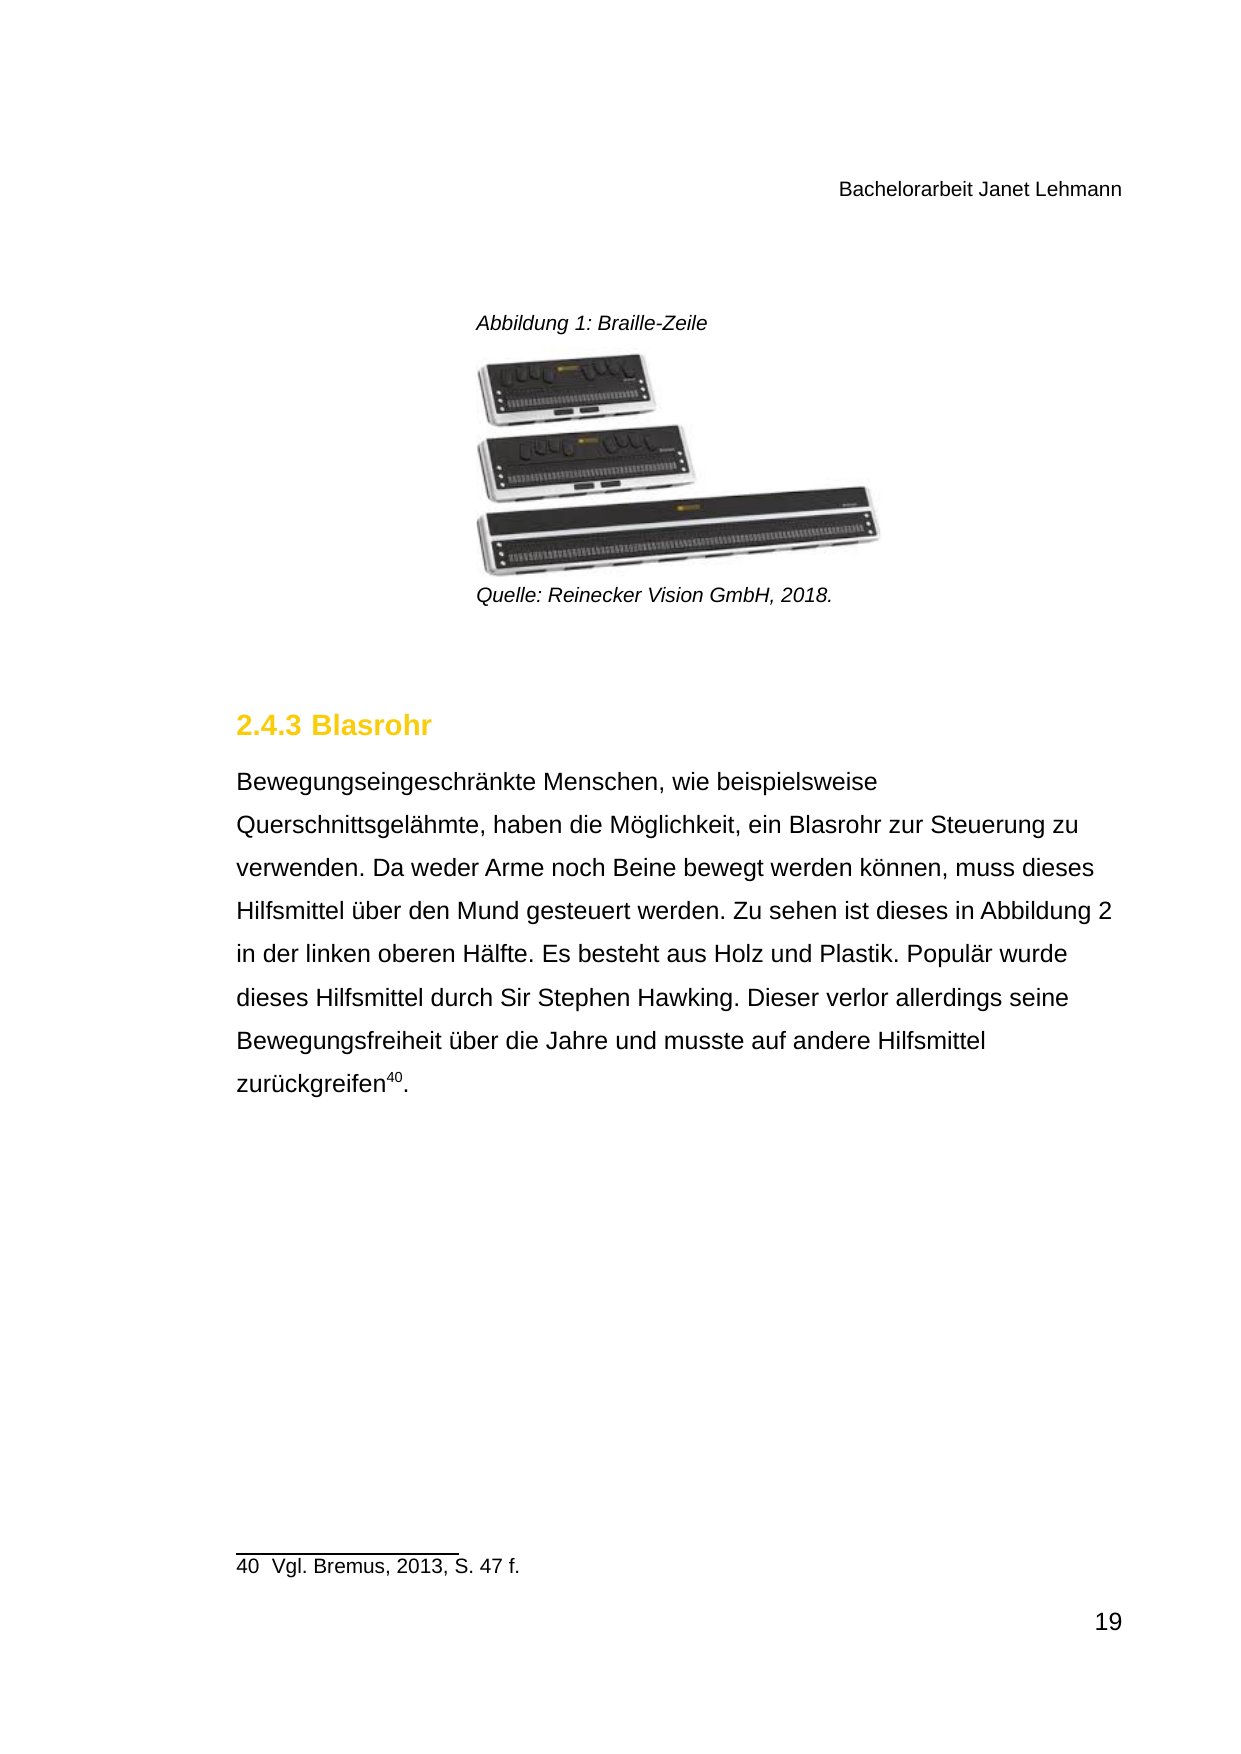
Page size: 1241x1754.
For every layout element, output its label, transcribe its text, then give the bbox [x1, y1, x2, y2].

text Bewegungseingeschränkte Menschen, wie beispielsweise Querschnittsgelähmte, haben die Möglichkeit, ein Blasrohr zur Steuerung zu verwenden. Da weder Arme noch Beine bewegt werden können, muss dieses Hilfsmittel über den Mund gesteuert werden. Zu sehen ist dieses in Abbildung 2 in der linken oberen Hälfte. Es besteht aus Holz und Plastik. Populär wurde dieses Hilfsmittel durch Sir Stephen Hawking. Dieser verlor allerdings seine Bewegungsfreiheit über die Jahre und musste auf andere Hilfsmittel zurückgreifen. [236, 767, 1122, 1097]
text Vgl. Bremus, 2013, S. 47 f. [236, 1554, 1122, 1578]
subtitle Blasrohr [236, 708, 1122, 742]
picture [476, 347, 883, 578]
text Abbildung 1: Braille-Zeile [476, 311, 882, 347]
text Quelle: Reinecker Vision GmbH, 2018. [476, 578, 882, 606]
